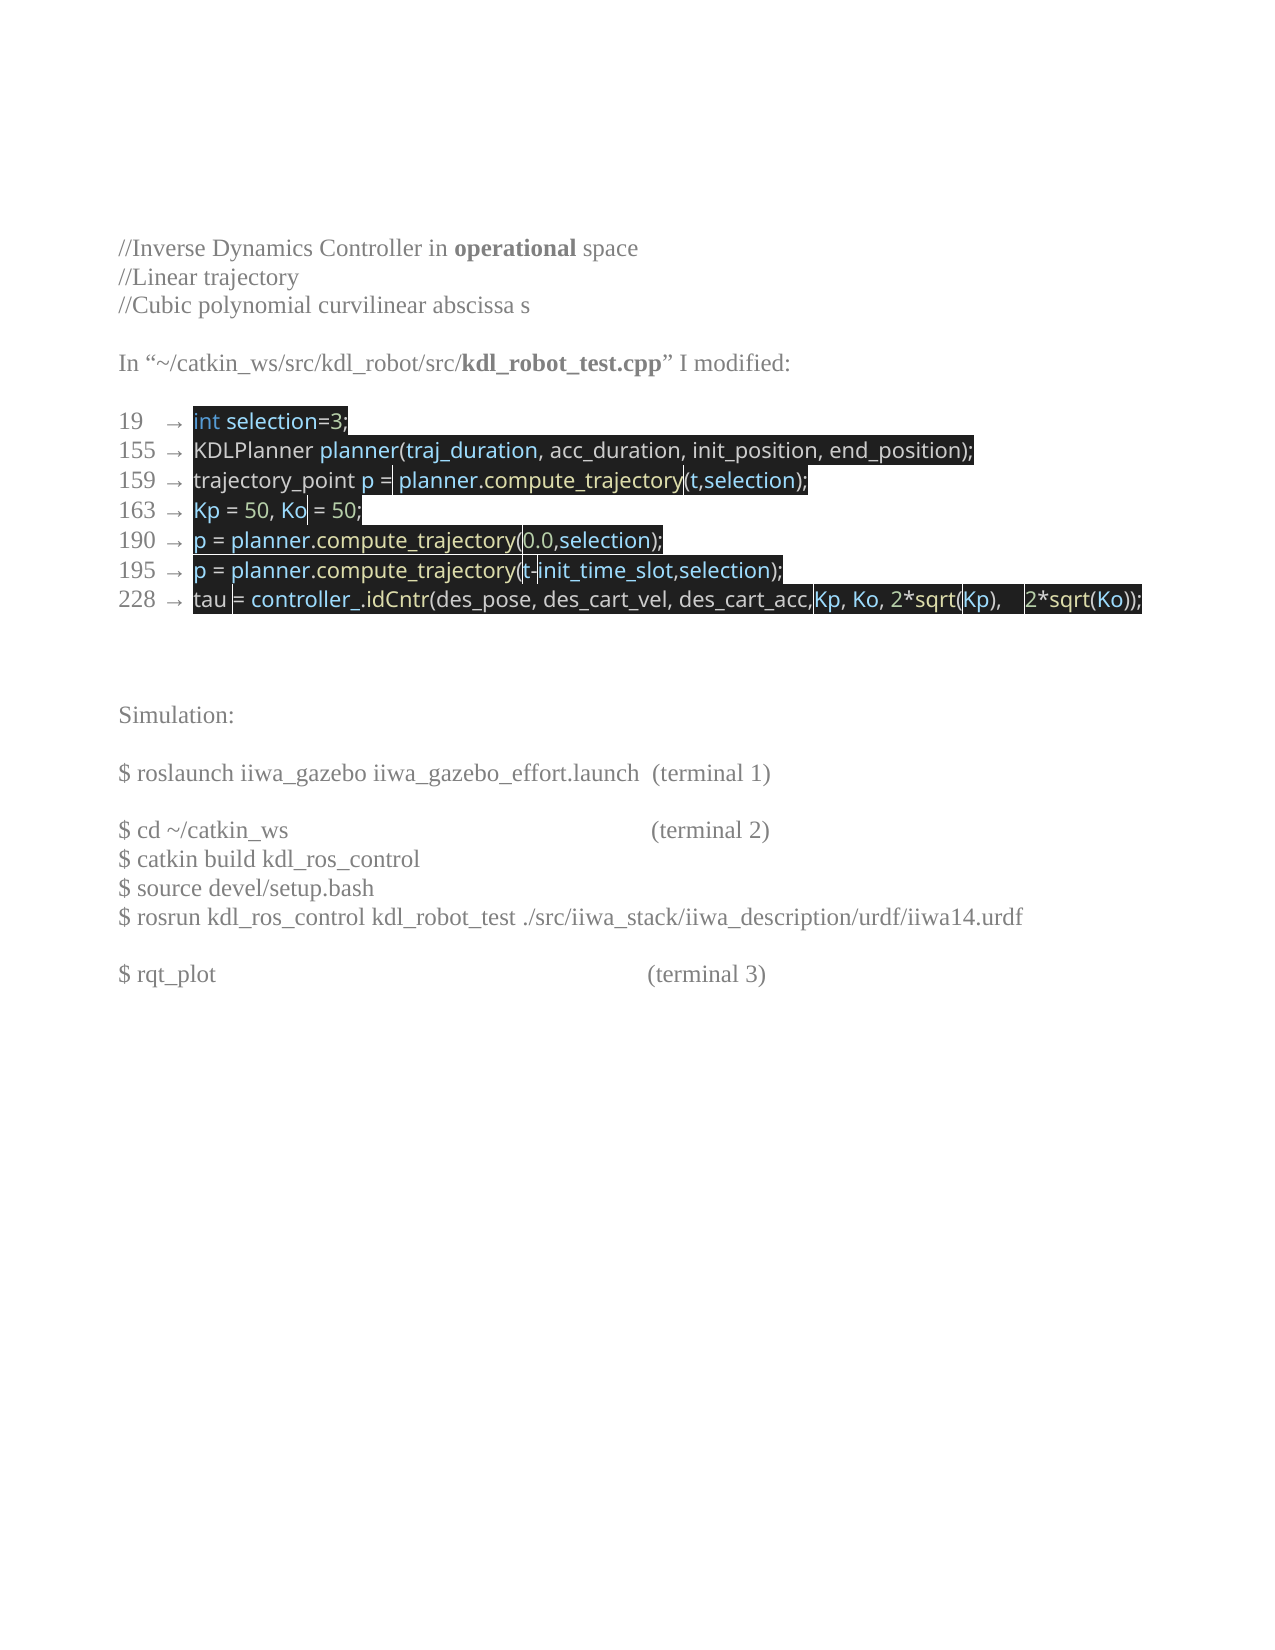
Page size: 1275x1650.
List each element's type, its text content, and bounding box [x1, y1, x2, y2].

text //Linear trajectory [118, 262, 1157, 291]
text $ cd ~/catkin_ws (terminal 2) [118, 815, 1157, 844]
text 155 → KDLPlanner planner(traj_duration, acc_duration, init_position, end_position); [118, 435, 1157, 465]
text //Inverse Dynamics Controller in operational space [118, 233, 1157, 262]
text 19 → int selection=3; [118, 406, 1157, 435]
text //Cubic polynomial curvilinear abscissa s [118, 291, 1157, 319]
text $ roslaunch iiwa_gazebo iiwa_gazebo_effort.launch (terminal 1) [118, 758, 1157, 787]
text $ rqt_plot (terminal 3) [118, 959, 1157, 988]
text 228 → tau = controller_.idCntr(des_pose, des_cart_vel, des_cart_acc,Kp, Ko, 2*sqrt(Kp), 2*sqrt(Ko)); [118, 584, 1157, 614]
text 159 → trajectory_point p = planner.compute_trajectory(t,selection); [118, 465, 1157, 495]
text $ source devel/setup.bash [118, 873, 1157, 902]
text $ catkin build kdl_ros_control [118, 844, 1157, 873]
text $ rosrun kdl_ros_control kdl_robot_test ./src/iiwa_stack/iiwa_description/urdf/iiwa14.urdf [118, 902, 1157, 930]
text Simulation: [118, 700, 1157, 729]
text 190 → p = planner.compute_trajectory(0.0,selection); [118, 525, 1157, 554]
text In “~/catkin_ws/src/kdl_robot/src/kdl_robot_test.cpp” I modified: [118, 348, 1157, 377]
text 163 → Kp = 50, Ko = 50; [118, 495, 1157, 525]
text 195 → p = planner.compute_trajectory(t-init_time_slot,selection); [118, 554, 1157, 584]
